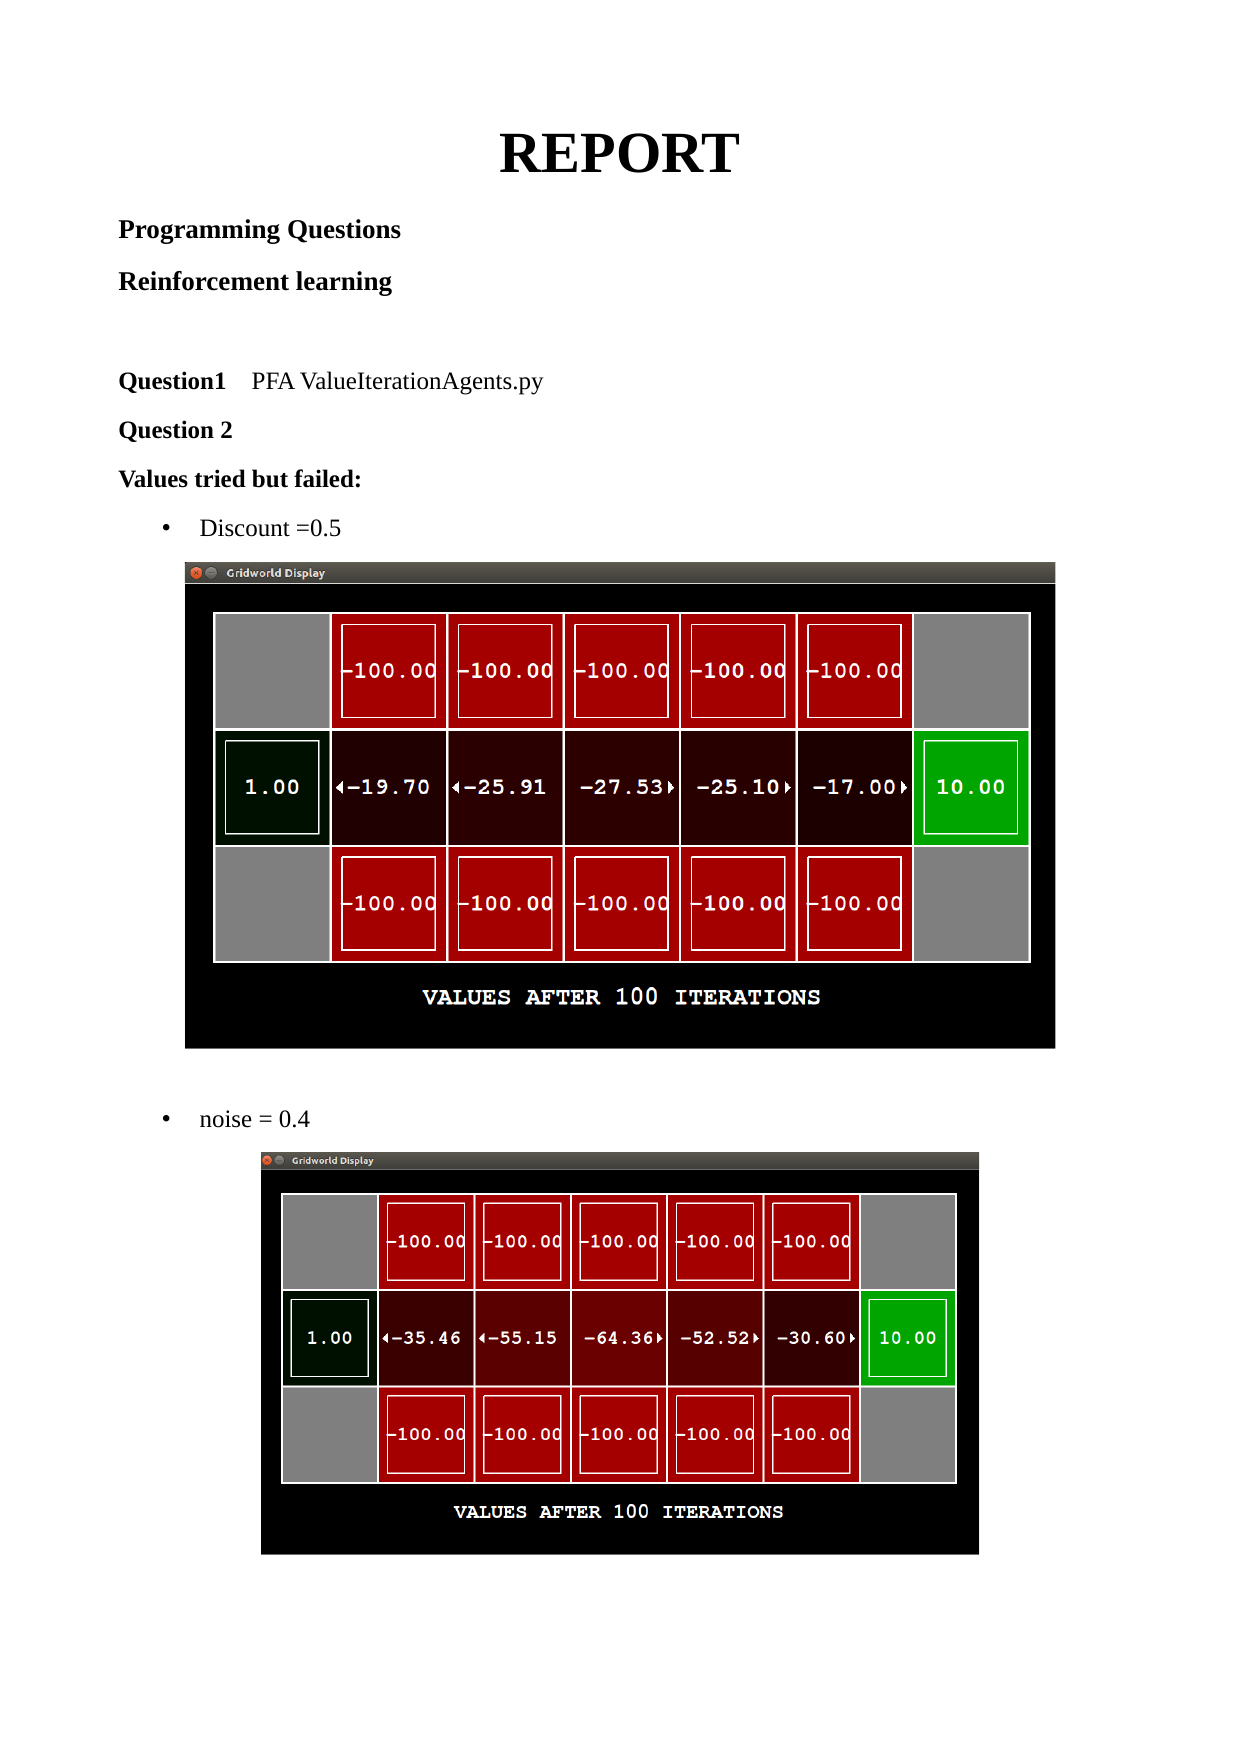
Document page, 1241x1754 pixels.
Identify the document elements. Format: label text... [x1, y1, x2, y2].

text Reinforcement learning [118, 265, 1122, 296]
text REPORT [118, 118, 1122, 185]
text Question 2 [118, 415, 1122, 444]
text Programming Questions [118, 213, 1122, 244]
picture [261, 1152, 980, 1555]
list Discount =0.5 [162, 513, 1122, 542]
picture [184, 562, 1056, 1049]
text Values tried but failed: [118, 464, 1122, 493]
text Question1 PFA ValueIterationAgents.py [118, 366, 1122, 395]
list noise = 0.4 [162, 1104, 1122, 1133]
